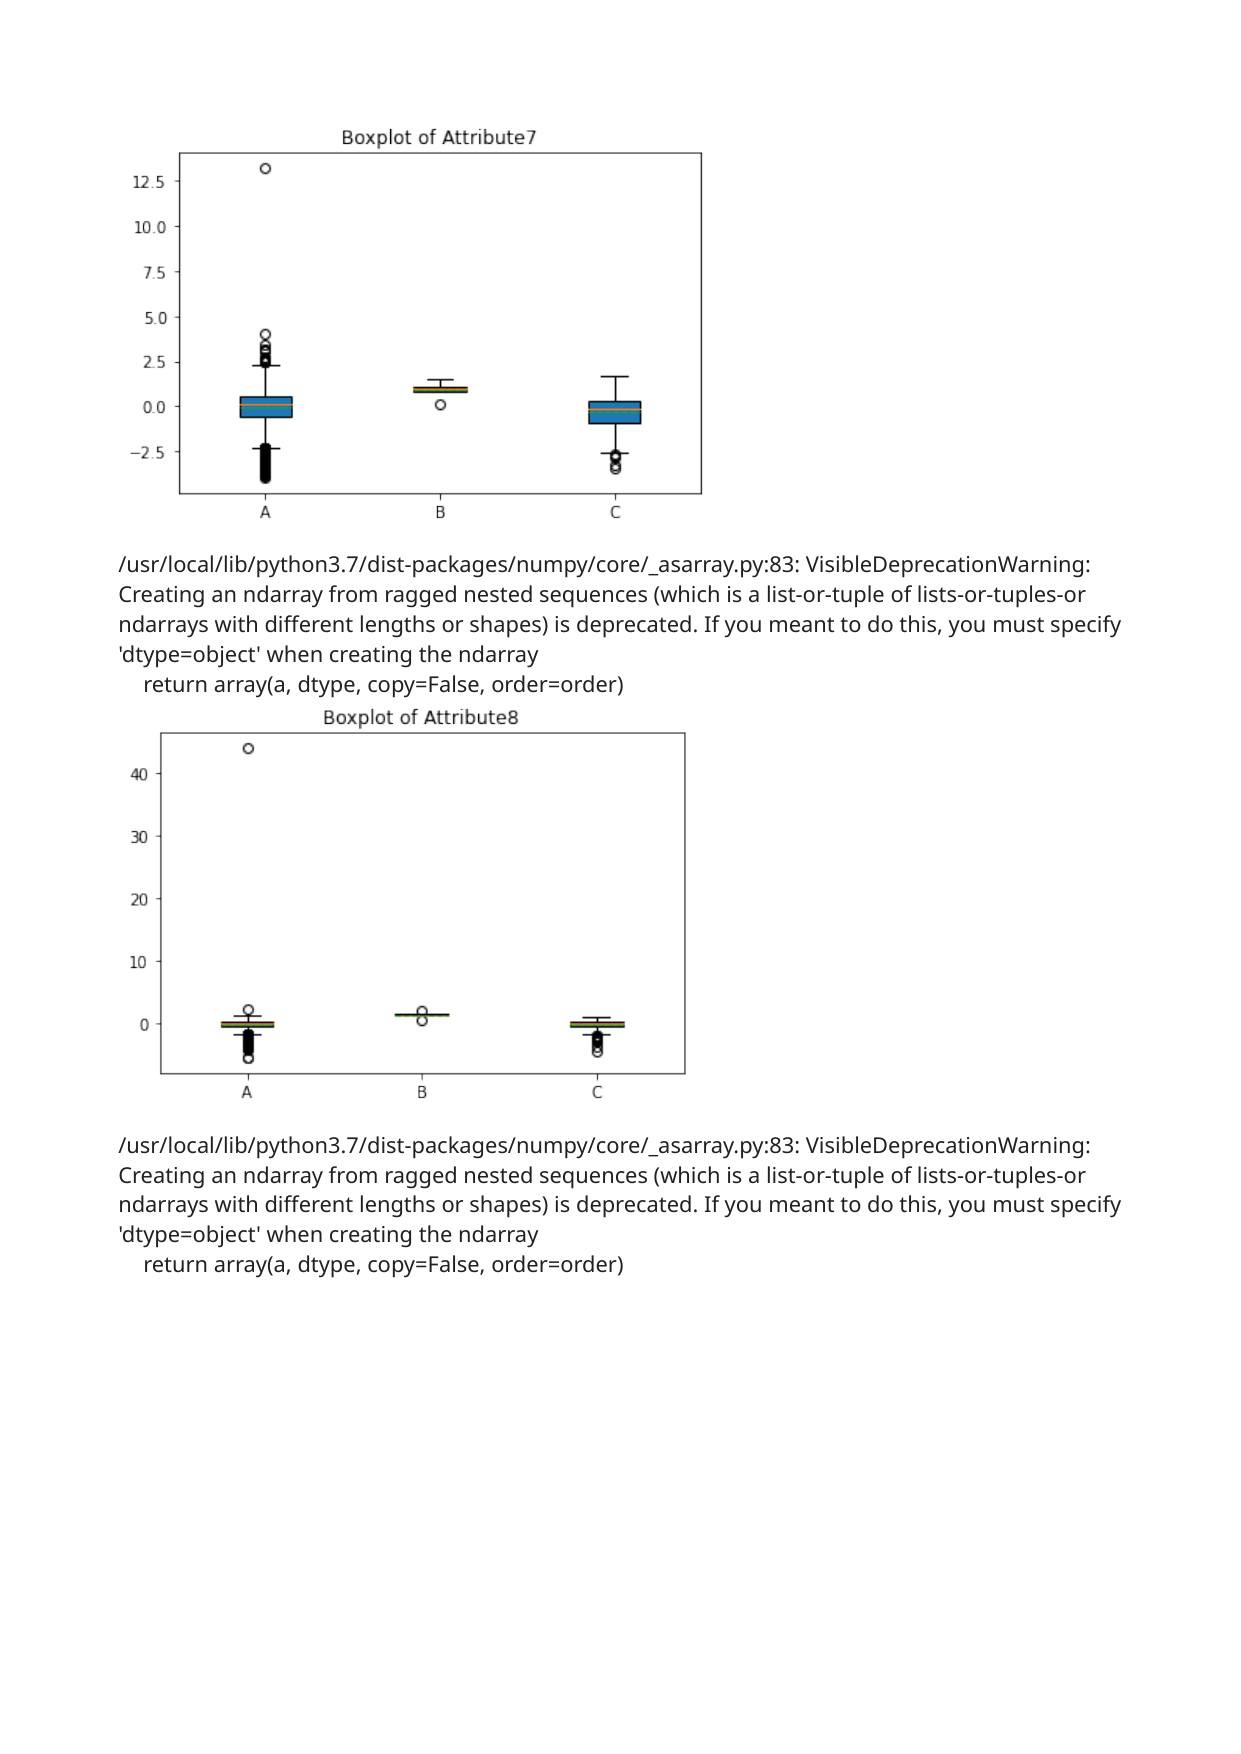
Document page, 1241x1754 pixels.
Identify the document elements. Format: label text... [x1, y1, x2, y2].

text return array(a, dtype, copy=False, order=order) [118, 669, 1122, 698]
text /usr/local/lib/python3.7/dist-packages/numpy/core/_asarray.py:83: VisibleDeprecationWarning: Creating an ndarray from ragged nested sequences (which is a list-or-tuple of lists-or-tuples-or ndarrays with different lengths or shapes) is deprecated. If you meant to do this, you must specify 'dtype=object' when creating the ndarray [118, 549, 1122, 669]
picture [118, 118, 712, 531]
text /usr/local/lib/python3.7/dist-packages/numpy/core/_asarray.py:83: VisibleDeprecationWarning: Creating an ndarray from ragged nested sequences (which is a list-or-tuple of lists-or-tuples-or ndarrays with different lengths or shapes) is deprecated. If you meant to do this, you must specify 'dtype=object' when creating the ndarray [118, 1130, 1122, 1249]
text return array(a, dtype, copy=False, order=order) [118, 1249, 1122, 1279]
picture [118, 698, 694, 1111]
